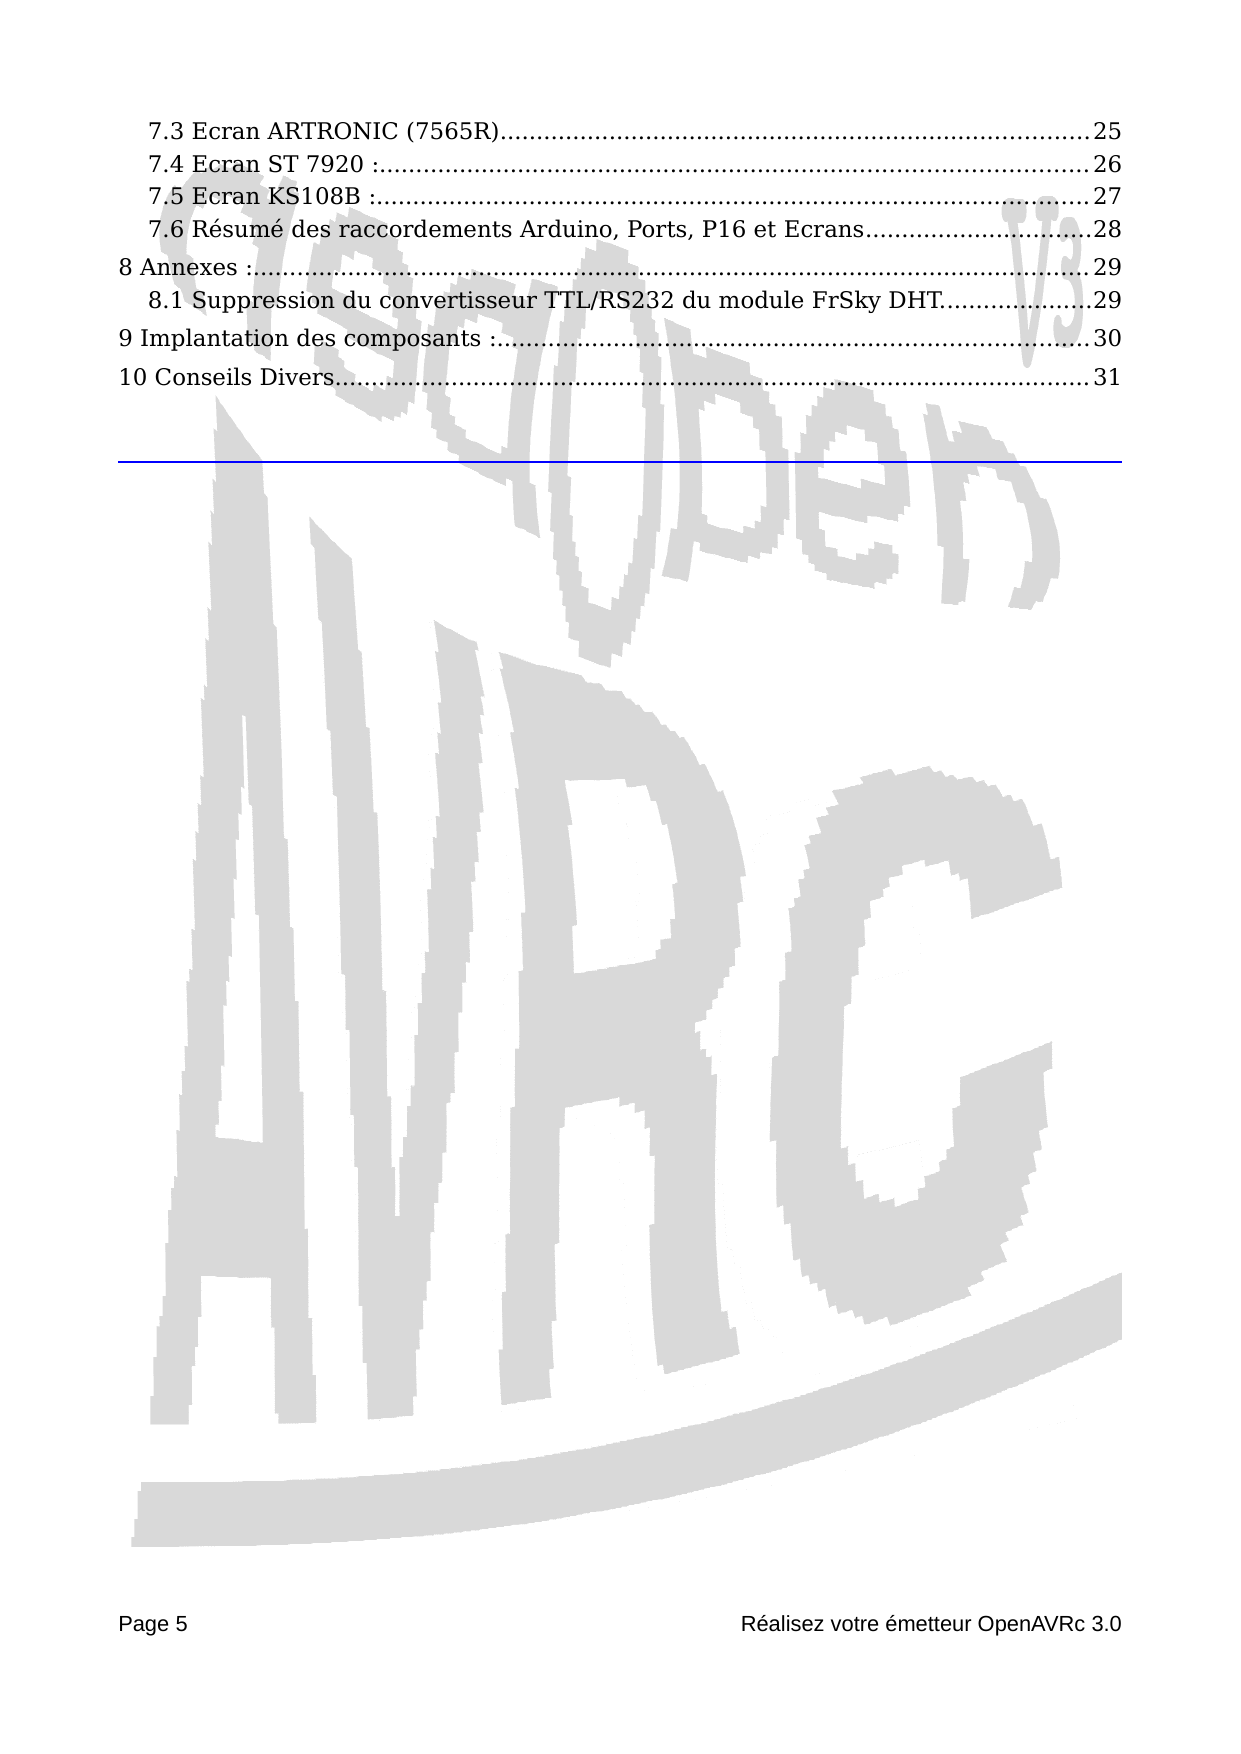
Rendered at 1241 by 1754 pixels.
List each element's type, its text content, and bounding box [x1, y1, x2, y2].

text 8 Annexes : 29 [118, 254, 1122, 281]
text 7.6 Résumé des raccordements Arduino, Ports, P16 et Ecrans 28 [148, 216, 1122, 243]
text 8.1 Suppression du convertisseur TTL/RS232 du module FrSky DHT. 29 [148, 287, 1122, 314]
text 7.5 Ecran KS108B : 27 [148, 183, 1122, 210]
text 7.4 Ecran ST 7920 : 26 [148, 151, 1122, 177]
text 10 Conseils Divers 31 [118, 364, 1122, 391]
text 9 Implantation des composants : 30 [118, 325, 1122, 352]
text 7.3 Ecran ARTRONIC (7565R) 25 [148, 118, 1122, 145]
